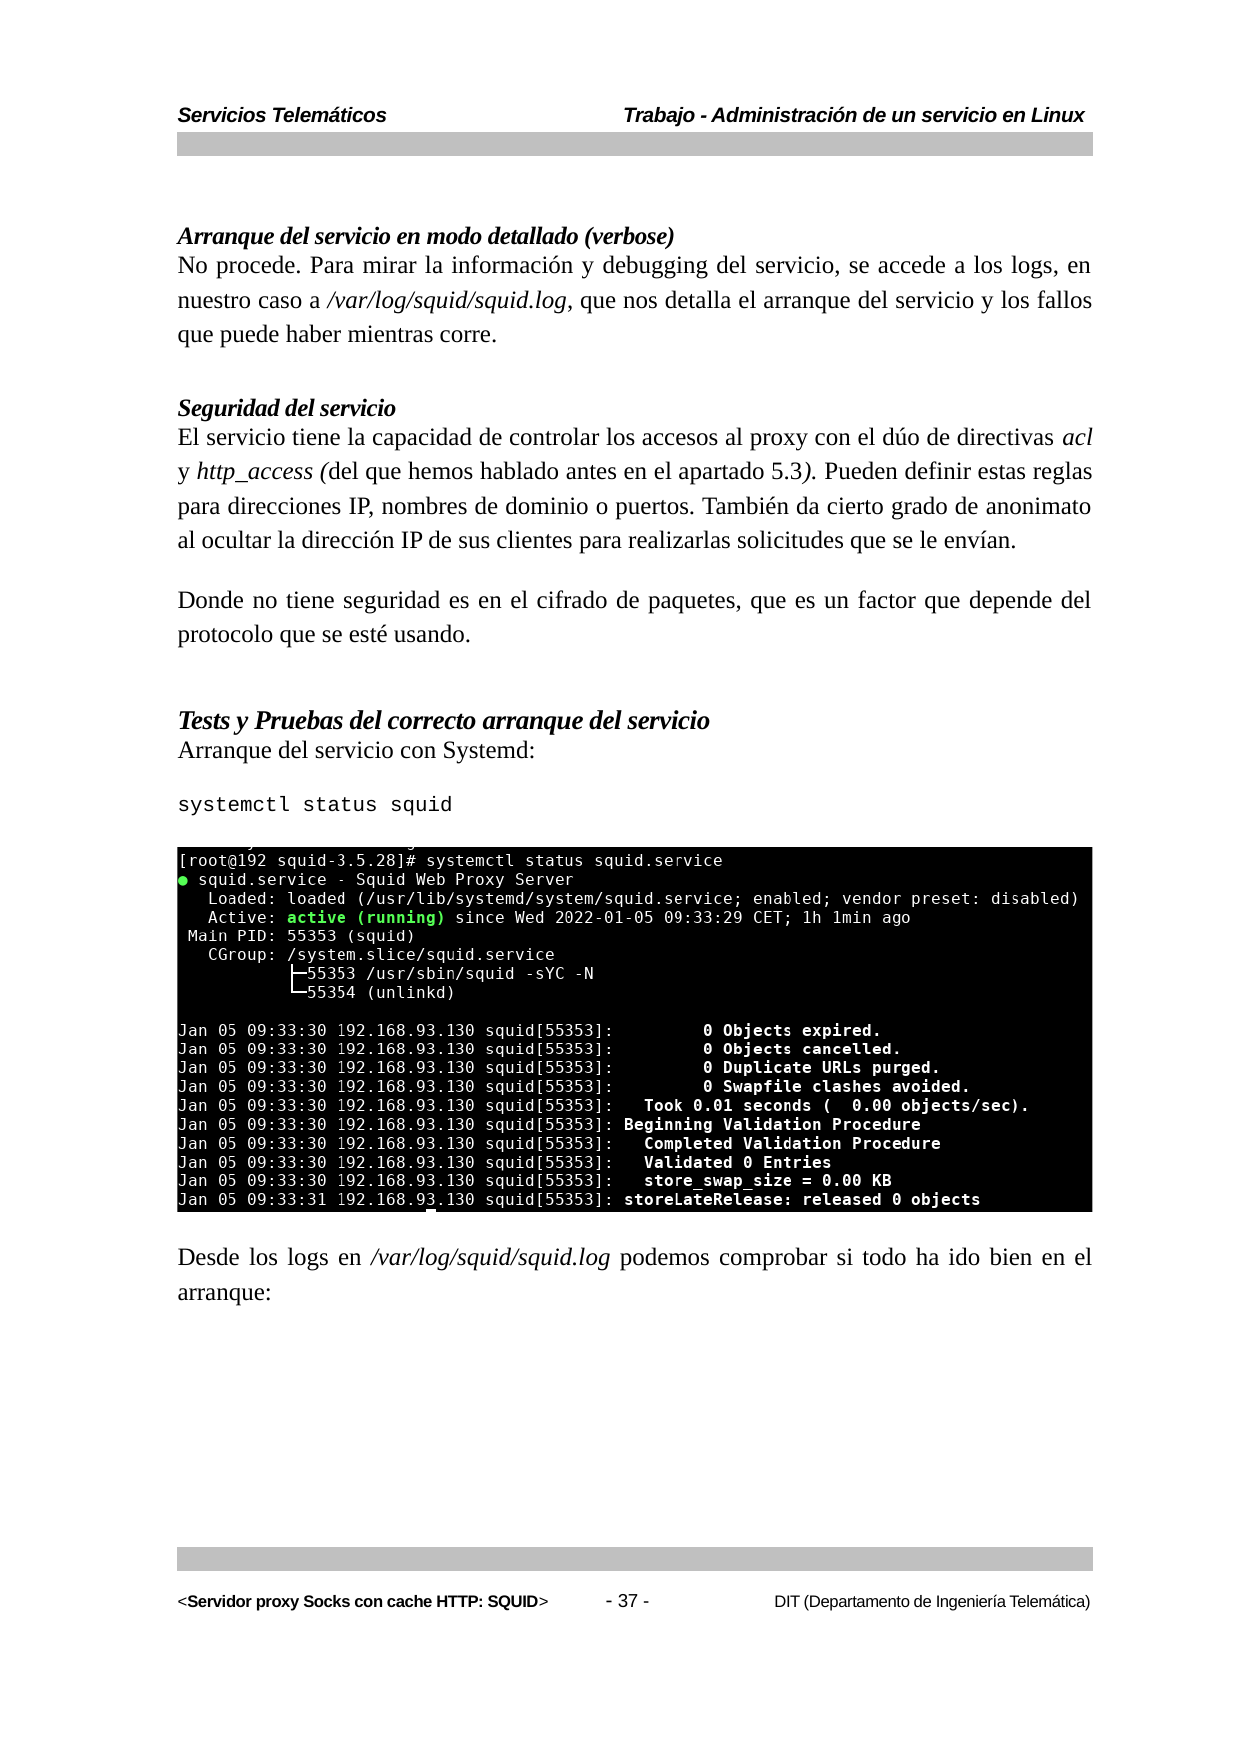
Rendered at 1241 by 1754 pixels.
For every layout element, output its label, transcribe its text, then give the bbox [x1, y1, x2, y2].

text No procede. Para mirar la información y debugging del servicio, se accede a los logs, en nuestro caso a /var/log/squid/squid.log, que nos detalla el arranque del servicio y los fallos que puede haber mientras corre. [177, 250, 1093, 348]
text Desde los logs en /var/log/squid/squid.log podemos comprobar si todo ha ido bien en el arranque: [177, 1242, 1093, 1305]
list Tests y Pruebas del correcto arranque del servicio [177, 704, 1093, 735]
text systemctl status squid [177, 794, 1093, 818]
list Seguridad del servicio [177, 393, 1093, 422]
list Arranque del servicio en modo detallado (verbose) [177, 221, 1093, 250]
text El servicio tiene la capacidad de controlar los accesos al proxy con el dúo de directivas acl y http_access (del que hemos hablado antes en el apartado 5.3). Pueden definir estas reglas para direcciones IP, nombres de dominio o puertos. También da cierto grado de anonimato al ocultar la dirección IP de sus clientes para realizarlas solicitudes que se le envían. [177, 422, 1093, 554]
text Donde no tiene seguridad es en el cifrado de paquetes, que es un factor que depende del protocolo que se esté usando. [177, 585, 1093, 648]
text Arranque del servicio con Systemd: [177, 735, 1093, 764]
